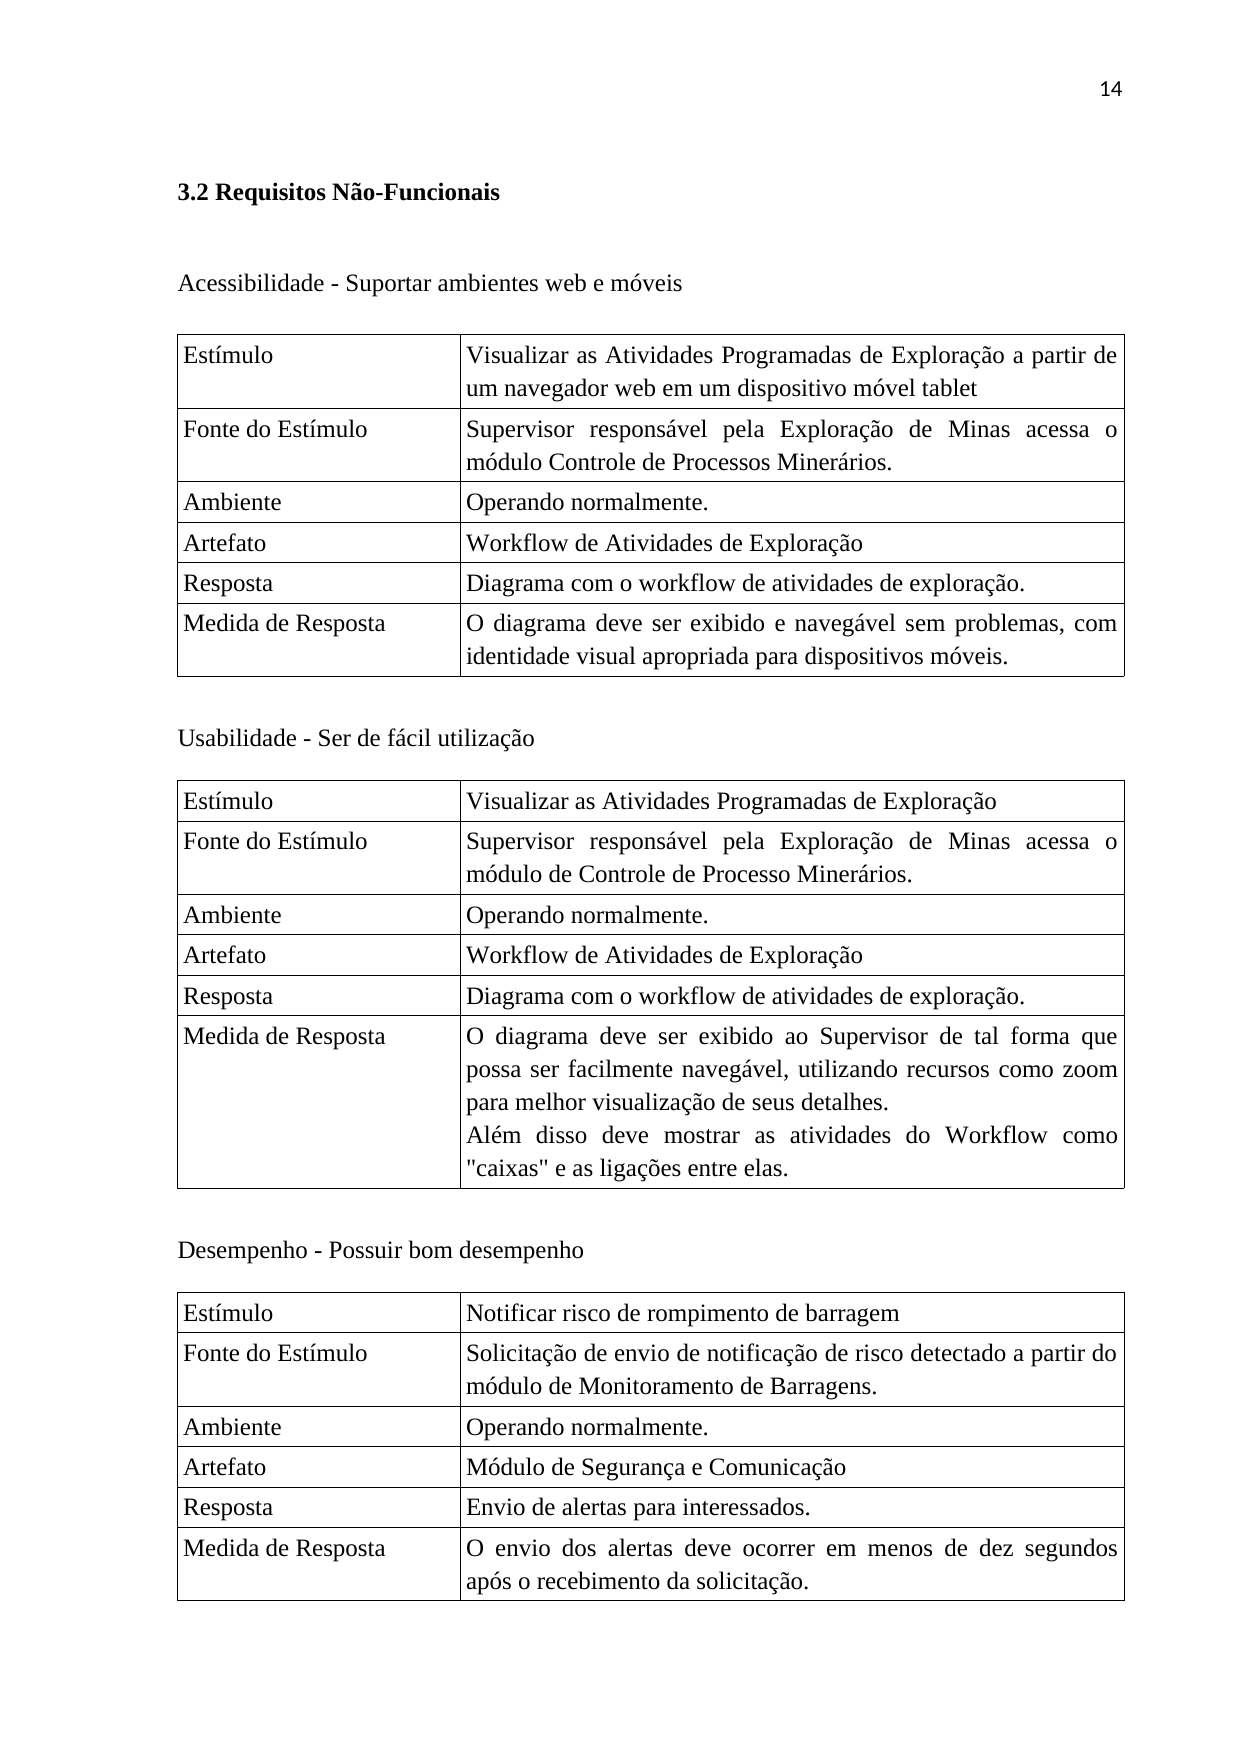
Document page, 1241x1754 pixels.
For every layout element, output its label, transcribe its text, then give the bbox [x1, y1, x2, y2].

table_cell Workflow de Atividades de Exploração [461, 935, 1124, 975]
table_cell Artefato [178, 523, 460, 562]
table_cell O envio dos alertas deve ocorrer em menos de dez segundos após o recebimento da solicitação. [461, 1528, 1124, 1600]
table_header Visualizar as Atividades Programadas de Exploração a partir de um navegador web em um dispositivo móvel tablet [461, 335, 1124, 408]
table_cell Diagrama com o workflow de atividades de exploração. [461, 563, 1124, 602]
table_cell O diagrama deve ser exibido e navegável sem problemas, com identidade visual apropriada para dispositivos móveis. [461, 604, 1124, 676]
table_header Estímulo [178, 335, 460, 408]
table_cell Artefato [178, 1447, 460, 1487]
table_cell Operando normalmente. [461, 1407, 1124, 1446]
table_cell Supervisor responsável pela Exploração de Minas acessa o módulo de Controle de Processo Minerários. [461, 822, 1124, 894]
table_header Estímulo [178, 1293, 460, 1332]
table_cell Artefato [178, 935, 460, 975]
text Desempenho - Possuir bom desempenho [177, 1235, 1122, 1264]
table_header Estímulo [178, 781, 460, 821]
table_cell Resposta [178, 1488, 460, 1527]
table_cell Solicitação de envio de notificação de risco detectado a partir do módulo de Monitoramento de Barragens. [461, 1333, 1124, 1406]
subtitle 3.2 Requisitos Não-Funcionais [177, 177, 1122, 206]
table_cell O diagrama deve ser exibido ao Supervisor de tal forma que possa ser facilmente navegável, utilizando recursos como zoom para melhor visualização de seus detalhes. Além disso deve mostrar as atividades do Workflow como "caixas" e as ligações entre elas. [461, 1016, 1124, 1188]
table_cell Operando normalmente. [461, 482, 1124, 522]
table_cell Ambiente [178, 895, 460, 934]
table_cell Workflow de Atividades de Exploração [461, 523, 1124, 562]
table_cell Supervisor responsável pela Exploração de Minas acessa o módulo Controle de Processos Minerários. [461, 409, 1124, 481]
table_cell Módulo de Segurança e Comunicação [461, 1447, 1124, 1487]
table_cell Resposta [178, 563, 460, 602]
text Acessibilidade - Suportar ambientes web e móveis [177, 268, 1122, 296]
table_cell Diagrama com o workflow de atividades de exploração. [461, 976, 1124, 1015]
table_cell Operando normalmente. [461, 895, 1124, 934]
table_header Notificar risco de rompimento de barragem [461, 1293, 1124, 1332]
table_cell Resposta [178, 976, 460, 1015]
table_cell Fonte do Estímulo [178, 822, 460, 894]
table_cell Medida de Resposta [178, 604, 460, 676]
table_cell Fonte do Estímulo [178, 409, 460, 481]
text Usabilidade - Ser de fácil utilização [177, 723, 1122, 752]
table_header Visualizar as Atividades Programadas de Exploração [461, 781, 1124, 821]
table_cell Medida de Resposta [178, 1528, 460, 1600]
table_cell Medida de Resposta [178, 1016, 460, 1188]
table_cell Ambiente [178, 1407, 460, 1446]
table_cell Ambiente [178, 482, 460, 522]
table_cell Envio de alertas para interessados. [461, 1488, 1124, 1527]
table_cell Fonte do Estímulo [178, 1333, 460, 1406]
